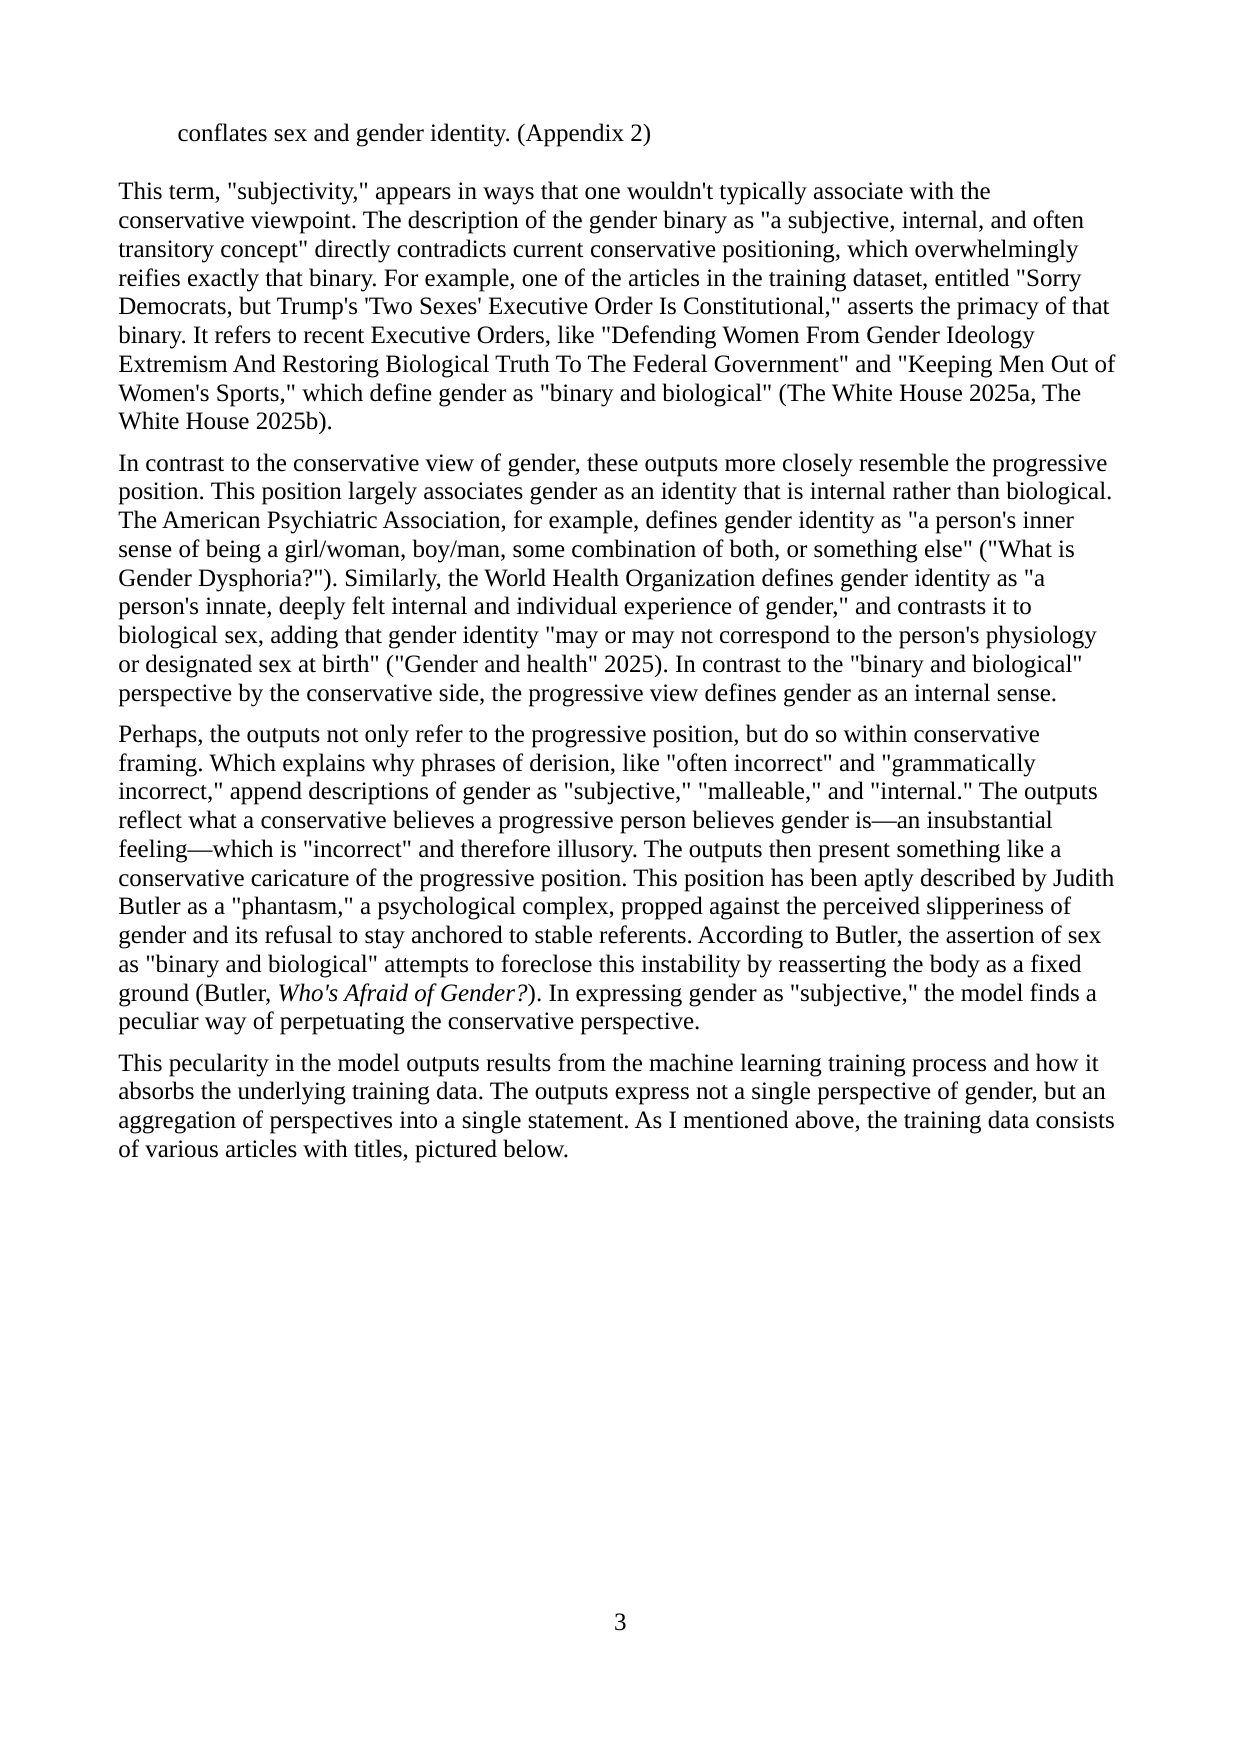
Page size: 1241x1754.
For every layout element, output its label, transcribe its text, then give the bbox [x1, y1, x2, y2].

text In contrast to the conservative view of gender, these outputs more closely resemble the progressive position. This position largely associates gender as an identity that is internal rather than biological. The American Psychiatric Association, for example, defines gender identity as "a person's inner sense of being a girl/woman, boy/man, some combination of both, or something else" ("What is Gender Dysphoria?"). Similarly, the World Health Organization defines gender identity as "a person's innate, deeply felt internal and individual experience of gender," and contrasts it to biological sex, adding that gender identity "may or may not correspond to the person's physiology or designated sex at birth" ("Gender and health" 2025). In contrast to the "binary and biological" perspective by the conservative side, the progressive view defines gender as an internal sense. [118, 448, 1122, 706]
text Perhaps, the outputs not only refer to the progressive position, but do so within conservative framing. Which explains why phrases of derision, like "often incorrect" and "grammatically incorrect," append descriptions of gender as "subjective," "malleable," and "internal." The outputs reflect what a conservative believes a progressive person believes gender is—an insubstantial feeling—which is "incorrect" and therefore illusory. The outputs then present something like a conservative caricature of the progressive position. This position has been aptly described by Judith Butler as a "phantasm," a psychological complex, propped against the perceived slipperiness of gender and its refusal to stay anchored to stable referents. According to Butler, the assertion of sex as "binary and biological" attempts to foreclose this instability by reasserting the body as a fixed ground (Butler, Who's Afraid of Gender?). In expressing gender as "subjective," the model finds a peculiar way of perpetuating the conservative perspective. [118, 719, 1122, 1035]
text conflates sex and gender identity. (Appendix 2) [177, 118, 1063, 147]
text This term, "subjectivity," appears in ways that one wouldn't typically associate with the conservative viewpoint. The description of the gender binary as "a subjective, internal, and often transitory concept" directly contradicts current conservative positioning, which overwhelmingly reifies exactly that binary. For example, one of the articles in the training dataset, entitled "Sorry Democrats, but Trump's 'Two Sexes' Executive Order Is Constitutional," asserts the primacy of that binary. It refers to recent Executive Orders, like "Defending Women From Gender Ideology Extremism And Restoring Biological Truth To The Federal Government" and "Keeping Men Out of Women's Sports," which define gender as "binary and biological" (The White House 2025a, The White House 2025b). [118, 176, 1122, 435]
text This pecularity in the model outputs results from the machine learning training process and how it absorbs the underlying training data. The outputs express not a single perspective of gender, but an aggregation of perspectives into a single statement. As I mentioned above, the training data consists of various articles with titles, pictured below. [118, 1048, 1122, 1163]
